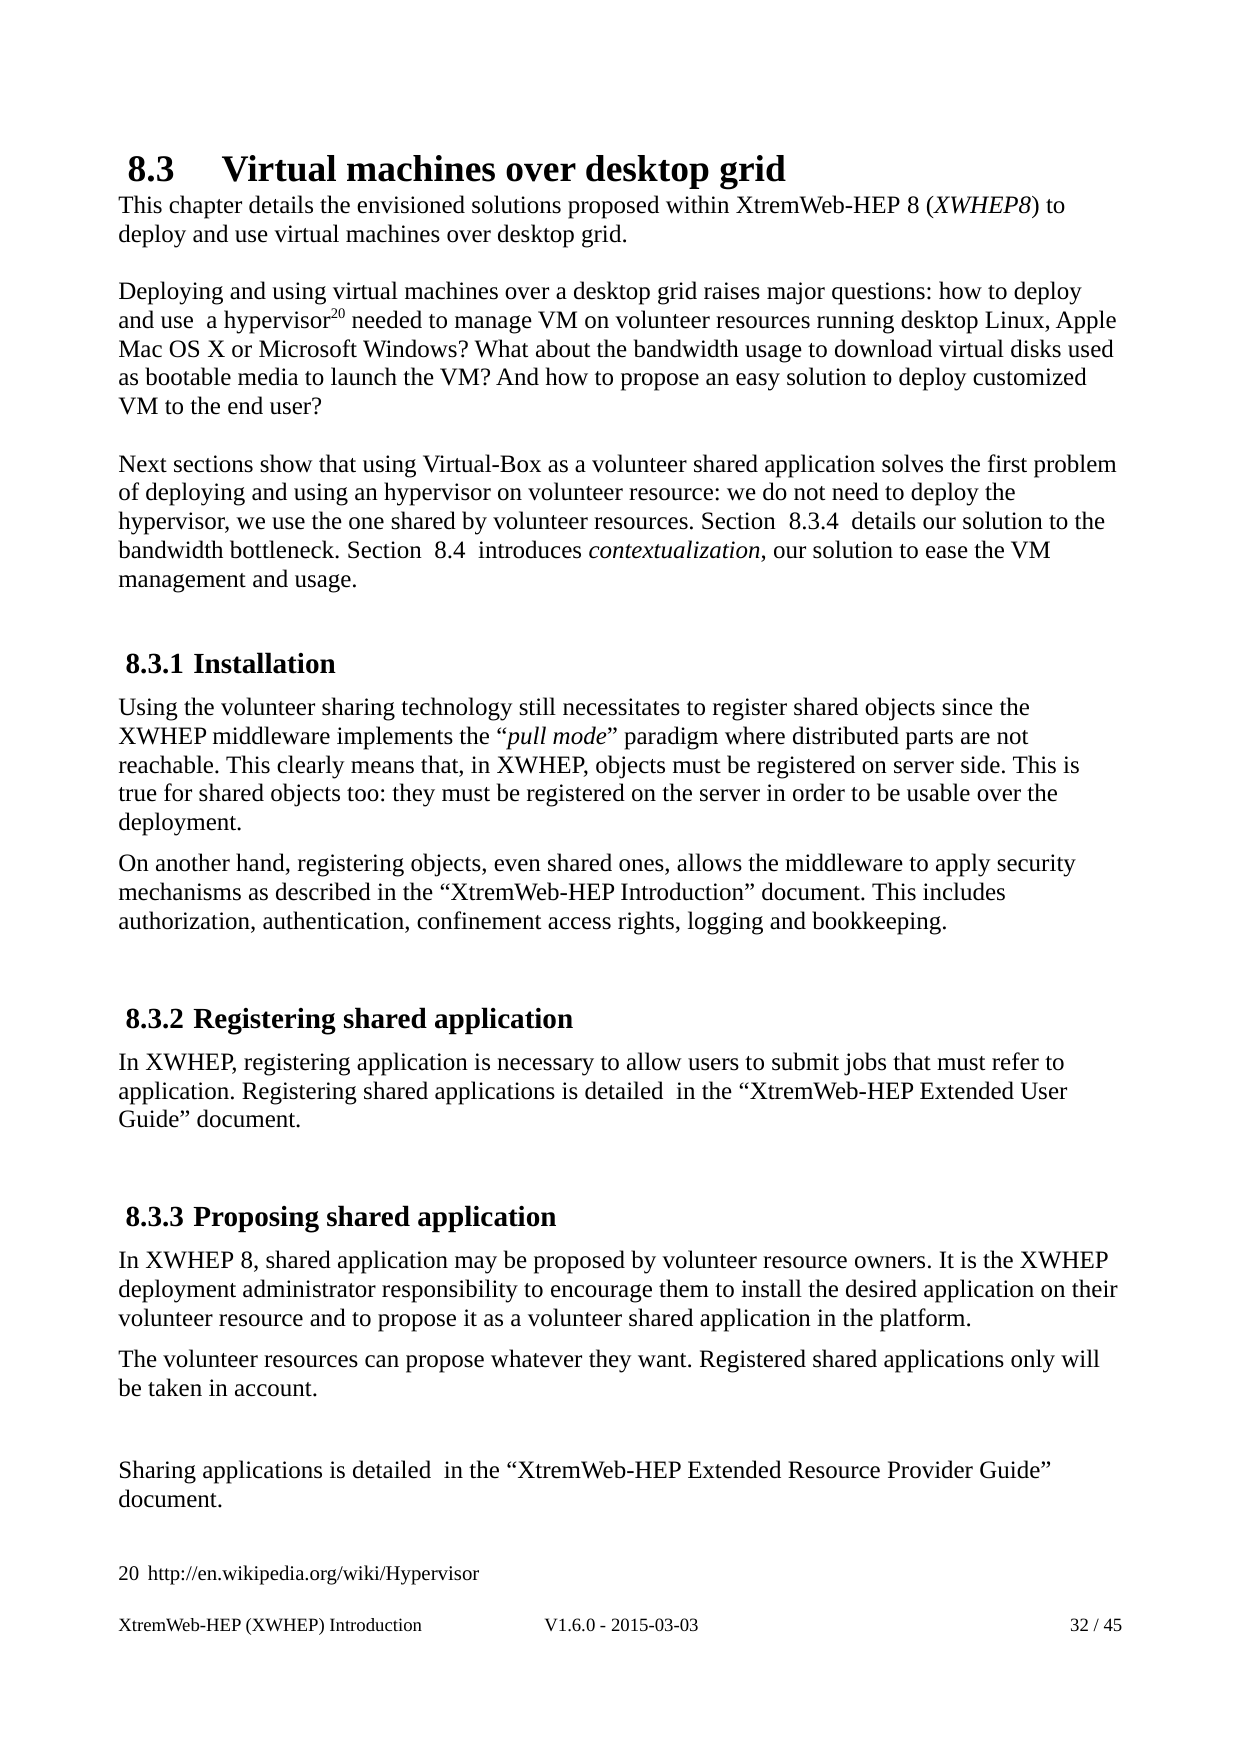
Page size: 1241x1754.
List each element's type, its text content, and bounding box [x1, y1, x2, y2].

subtitle Virtual machines over desktop grid [118, 147, 1122, 190]
subtitle Registering shared application [118, 1001, 1122, 1034]
text This chapter details the envisioned solutions proposed within XtremWeb-HEP 8 (XWHEP8) to deploy and use virtual machines over desktop grid. [118, 190, 1122, 247]
text Using the volunteer sharing technology still necessitates to register shared objects since the XWHEP middleware implements the “pull mode” paradigm where distributed parts are not reachable. This clearly means that, in XWHEP, objects must be registered on server side. This is true for shared objects too: they must be registered on the server in order to be usable over the deployment. [118, 692, 1122, 836]
text Next sections show that using Virtual-Box as a volunteer shared application solves the first problem of deploying and using an hypervisor on volunteer resource: we do not need to deploy the hypervisor, we use the one shared by volunteer resources. Section 8.3.4 details our solution to the bandwidth bottleneck. Section 8.4 introduces contextualization, our solution to ease the VM management and usage. [118, 449, 1122, 592]
text Sharing applications is detailed in the “XtremWeb-HEP Extended Resource Provider Guide” document. [118, 1456, 1122, 1513]
text Deploying and using virtual machines over a desktop grid raises major questions: how to deploy and use a hypervisor needed to manage VM on volunteer resources running desktop Linux, Apple Mac OS X or Microsoft Windows? What about the bandwidth usage to download virtual disks used as bootable media to launch the VM? And how to propose an easy solution to deploy customized VM to the end user? [118, 276, 1122, 420]
subtitle Proposing shared application [118, 1199, 1122, 1233]
text In XWHEP 8, shared application may be proposed by volunteer resource owners. It is the XWHEP deployment administrator responsibility to encourage them to install the desired application on their volunteer resource and to propose it as a volunteer shared application in the platform. [118, 1246, 1122, 1332]
text http://en.wikipedia.org/wiki/Hypervisor [118, 1561, 1122, 1585]
text On another hand, registering objects, even shared ones, allows the middleware to apply security mechanisms as described in the “XtremWeb-HEP Introduction” document. This includes authorization, authentication, confinement access rights, logging and bookkeeping. [118, 848, 1122, 935]
text The volunteer resources can propose whatever they want. Registered shared applications only will be taken in account. [118, 1344, 1122, 1402]
subtitle Installation [118, 646, 1122, 680]
text In XWHEP, registering application is necessary to allow users to submit jobs that must refer to application. Registering shared applications is detailed in the “XtremWeb-HEP Extended User Guide” document. [118, 1047, 1122, 1133]
